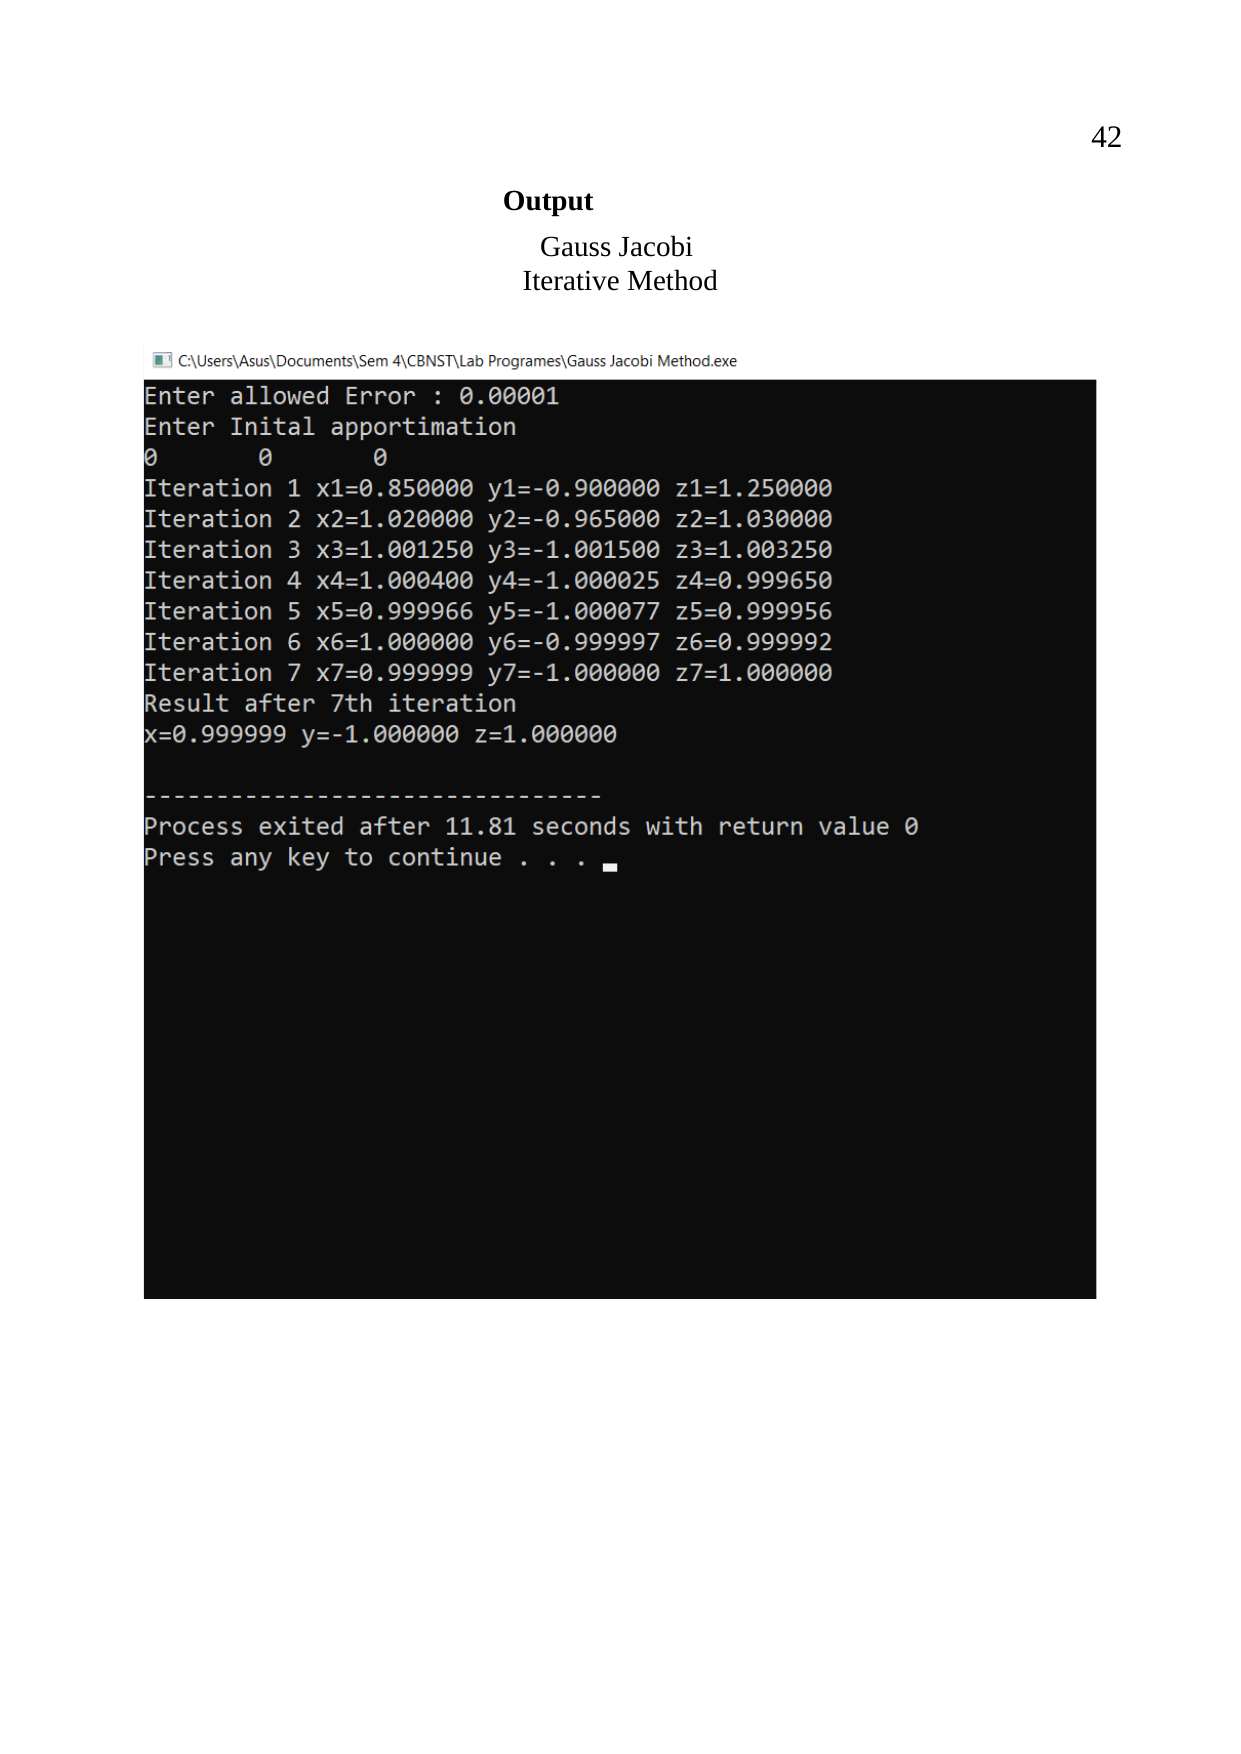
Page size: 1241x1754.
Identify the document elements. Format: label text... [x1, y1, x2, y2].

text Iterative Method [118, 263, 1122, 297]
picture [143, 344, 411, 1299]
text Gauss Jacobi [118, 229, 1122, 263]
text Output [118, 183, 978, 217]
